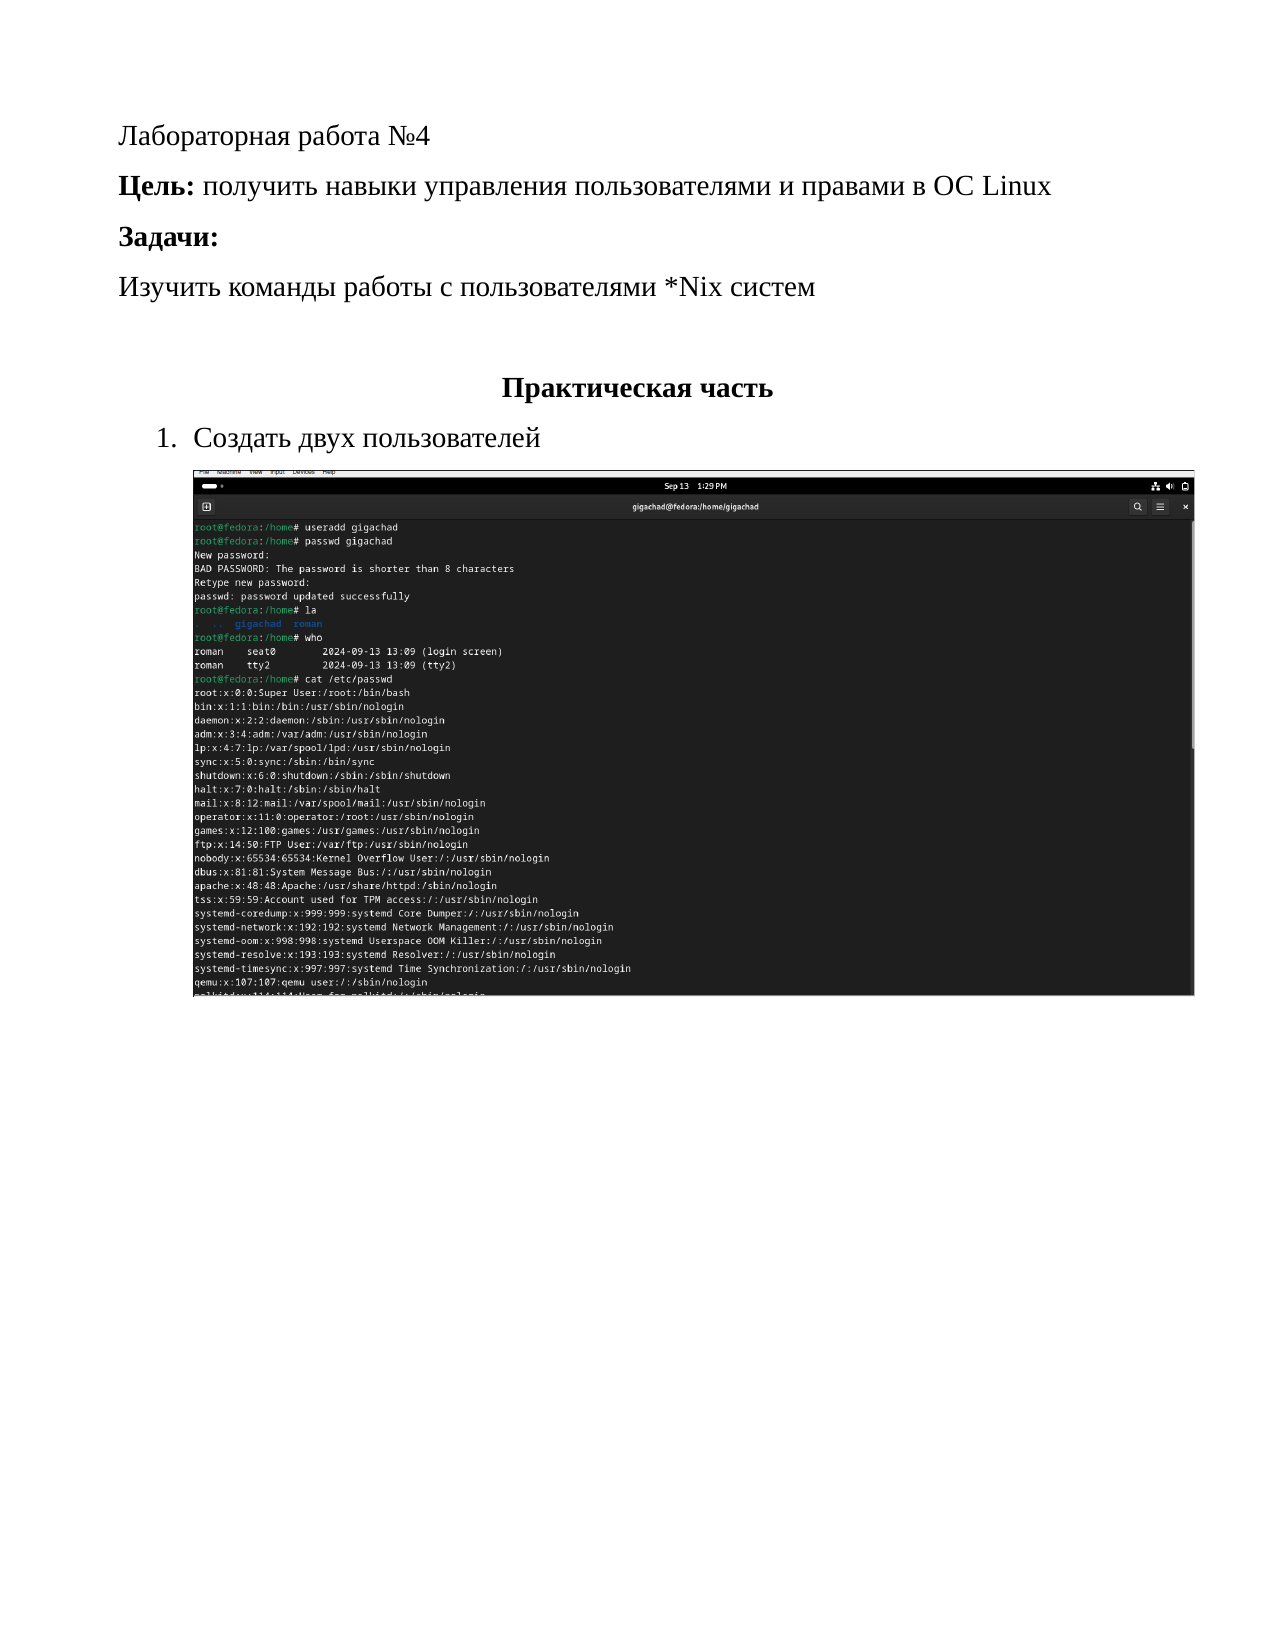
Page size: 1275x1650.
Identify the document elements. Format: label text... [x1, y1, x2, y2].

picture [193, 470, 1195, 997]
text Изучить команды работы с пользователями *Nix систем [118, 269, 1157, 303]
text Практическая часть [118, 370, 1157, 403]
text Цель: получить навыки управления пользователями и правами в ОС Linux [118, 168, 1157, 202]
list Создать двух пользователей [156, 420, 1157, 453]
text Лабораторная работа №4 [118, 118, 1157, 152]
text Задачи: [118, 219, 1157, 252]
